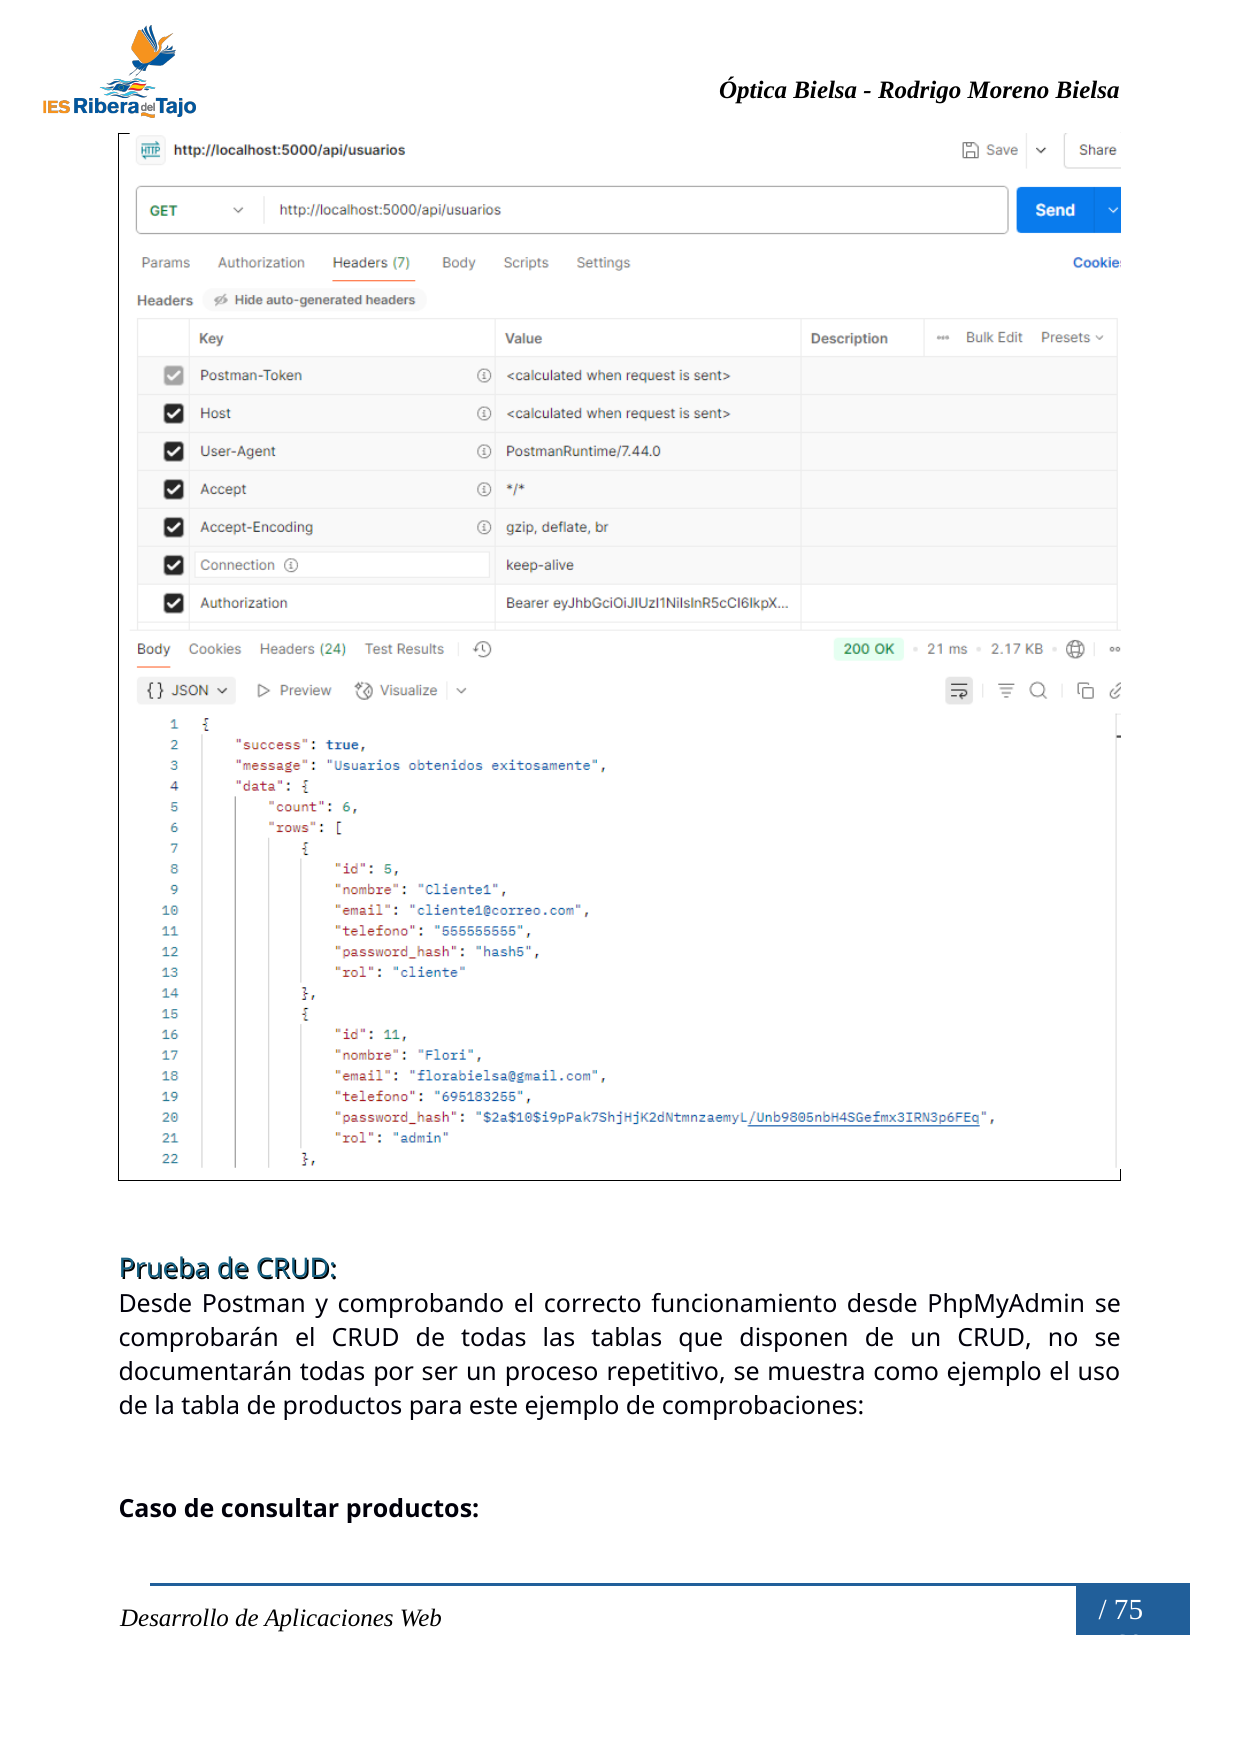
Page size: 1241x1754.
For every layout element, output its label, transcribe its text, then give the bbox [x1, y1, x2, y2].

text Prueba de CRUD: [118, 1249, 1122, 1286]
text Caso de consultar productos: [118, 1490, 1122, 1524]
table_header [119, 134, 1120, 1180]
text Desde Postman y comprobando el correcto funcionamiento desde PhpMyAdmin se comprobarán el CRUD de todas las tablas que disponen de un CRUD, no se documentarán todas por ser un proceso repetitivo, se muestra como ejemplo el uso de la tabla de productos para este ejemplo de comprobaciones: [118, 1286, 1122, 1422]
